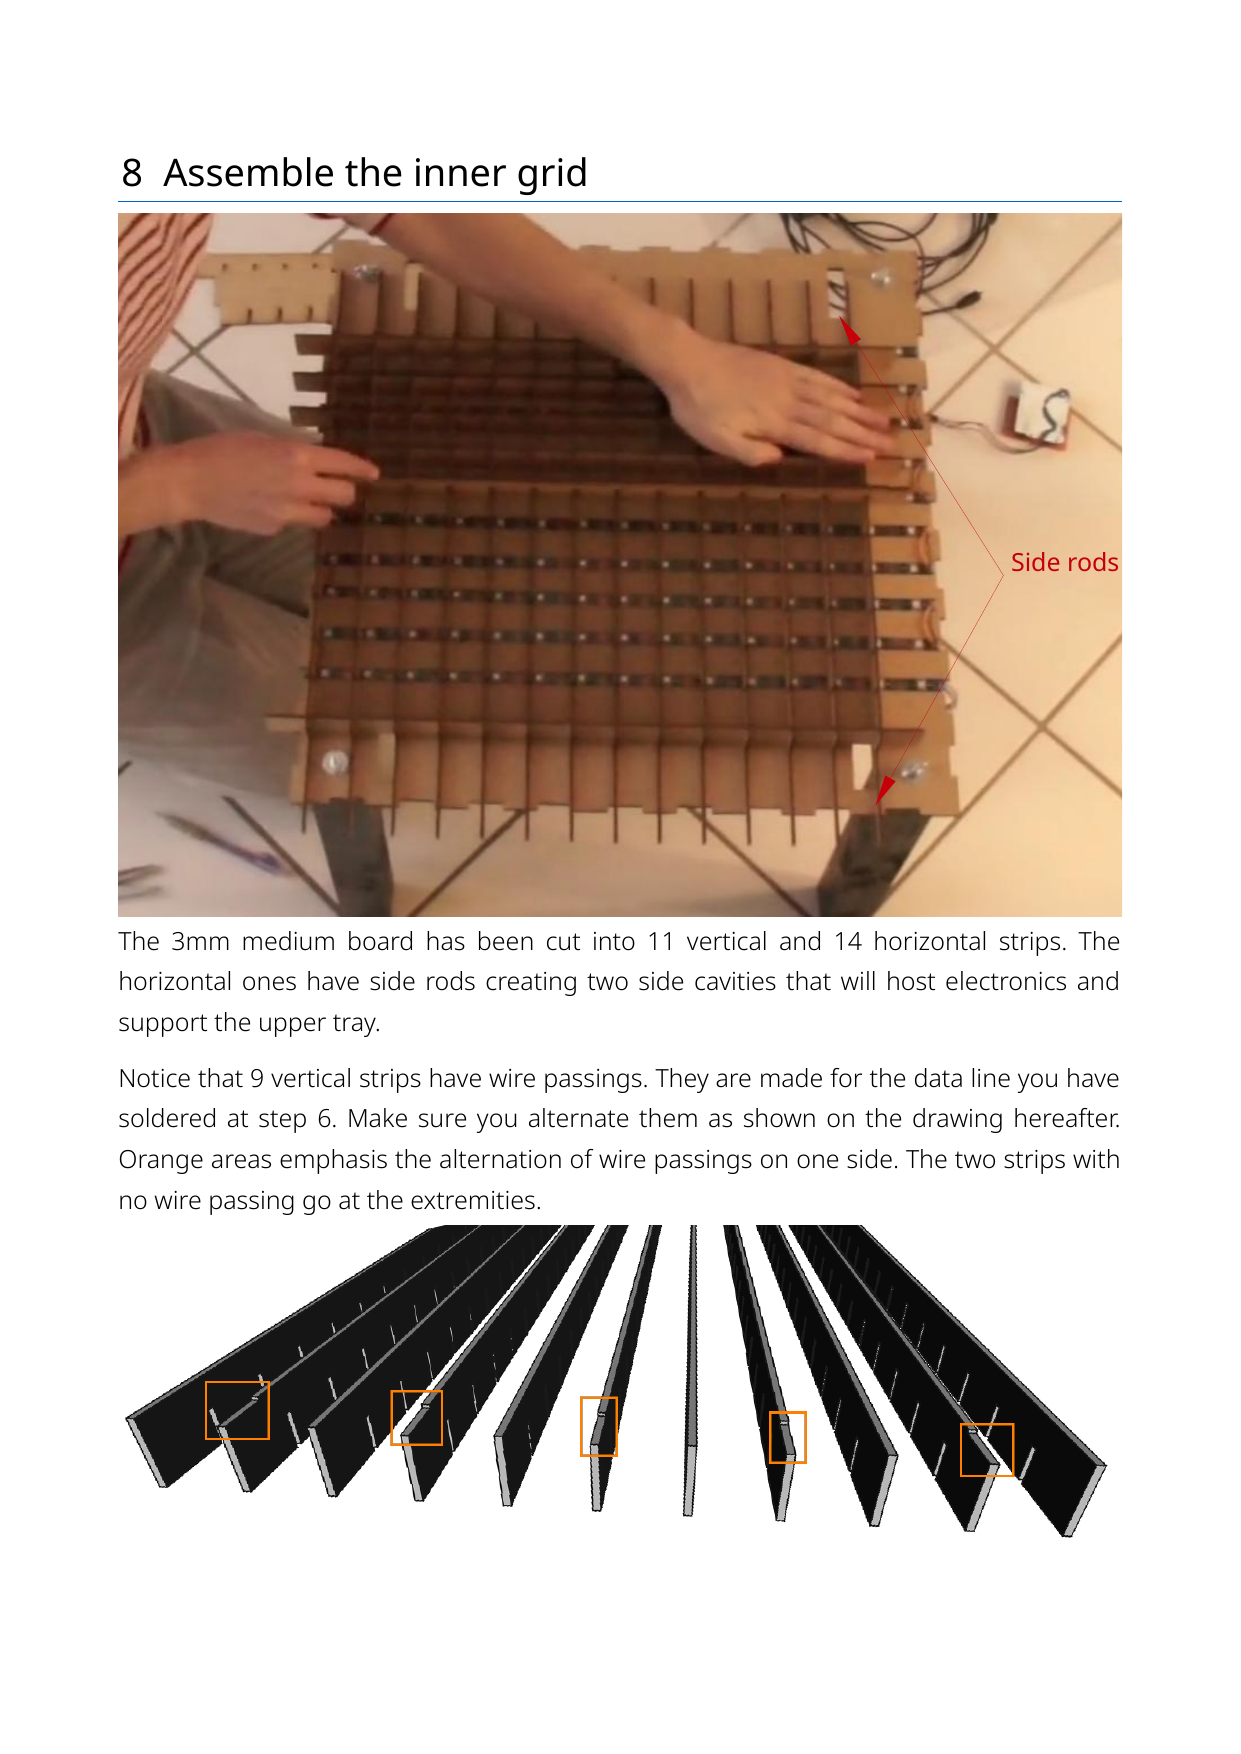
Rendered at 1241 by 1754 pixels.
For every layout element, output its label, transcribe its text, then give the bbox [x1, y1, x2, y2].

picture [122, 1225, 1127, 1542]
subtitle Assemble the inner grid [118, 143, 1122, 201]
picture [118, 213, 1123, 917]
text The 3mm medium board has been cut into 11 vertical and 14 horizontal strips. The horizontal ones have side rods creating two side cavities that will host electronics and support the upper tray. [118, 917, 1122, 1039]
text Notice that 9 vertical strips have wire passings. They are made for the data line you have soldered at step 6. Make sure you alternate them as shown on the drawing hereafter. Orange areas emphasis the alternation of wire passings on one side. The two strips with no wire passing go at the extremities. [118, 1060, 1122, 1217]
